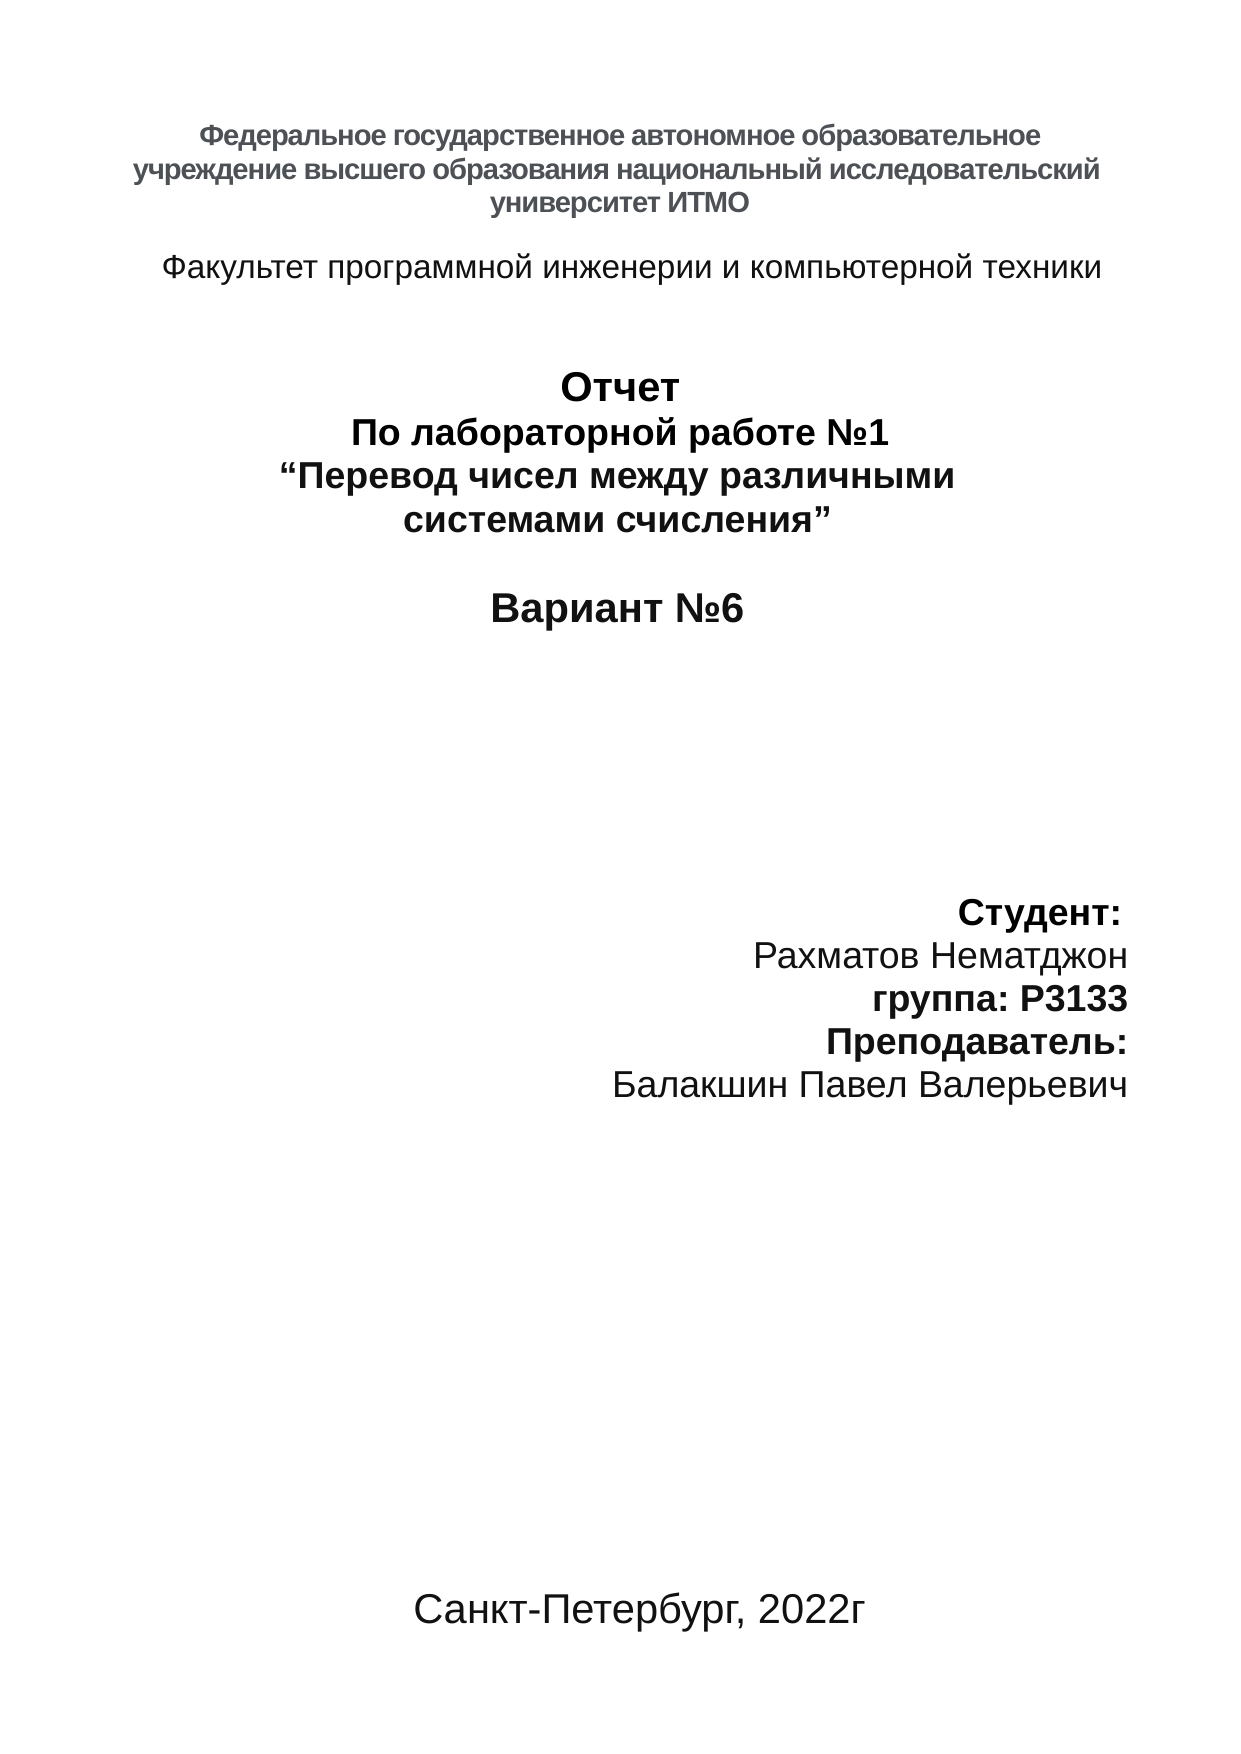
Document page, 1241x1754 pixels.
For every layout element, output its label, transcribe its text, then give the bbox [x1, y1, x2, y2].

text Факультет программной инженерии и компьютерной техники [100, 247, 1128, 286]
text “Перевод чисел между различными [100, 454, 1128, 497]
text Рахматов Нематджон группа: P3133 [100, 933, 1128, 1019]
text Преподаватель: [100, 1019, 1128, 1062]
text Вариант №6 [100, 583, 1128, 631]
text По лабораторной работе №1 [118, 411, 1122, 454]
text системами счисления” [100, 497, 1128, 540]
text Санкт-Петербург, 2022г [339, 1584, 1122, 1632]
text Отчет [118, 363, 1122, 411]
text Балакшин Павел Валерьевич [100, 1062, 1128, 1105]
title Федеральное государственное автономное образовательное учреждение высшего образования национальный исследовательский университет ИТМО [118, 118, 1122, 219]
text Студент: [118, 890, 1122, 933]
